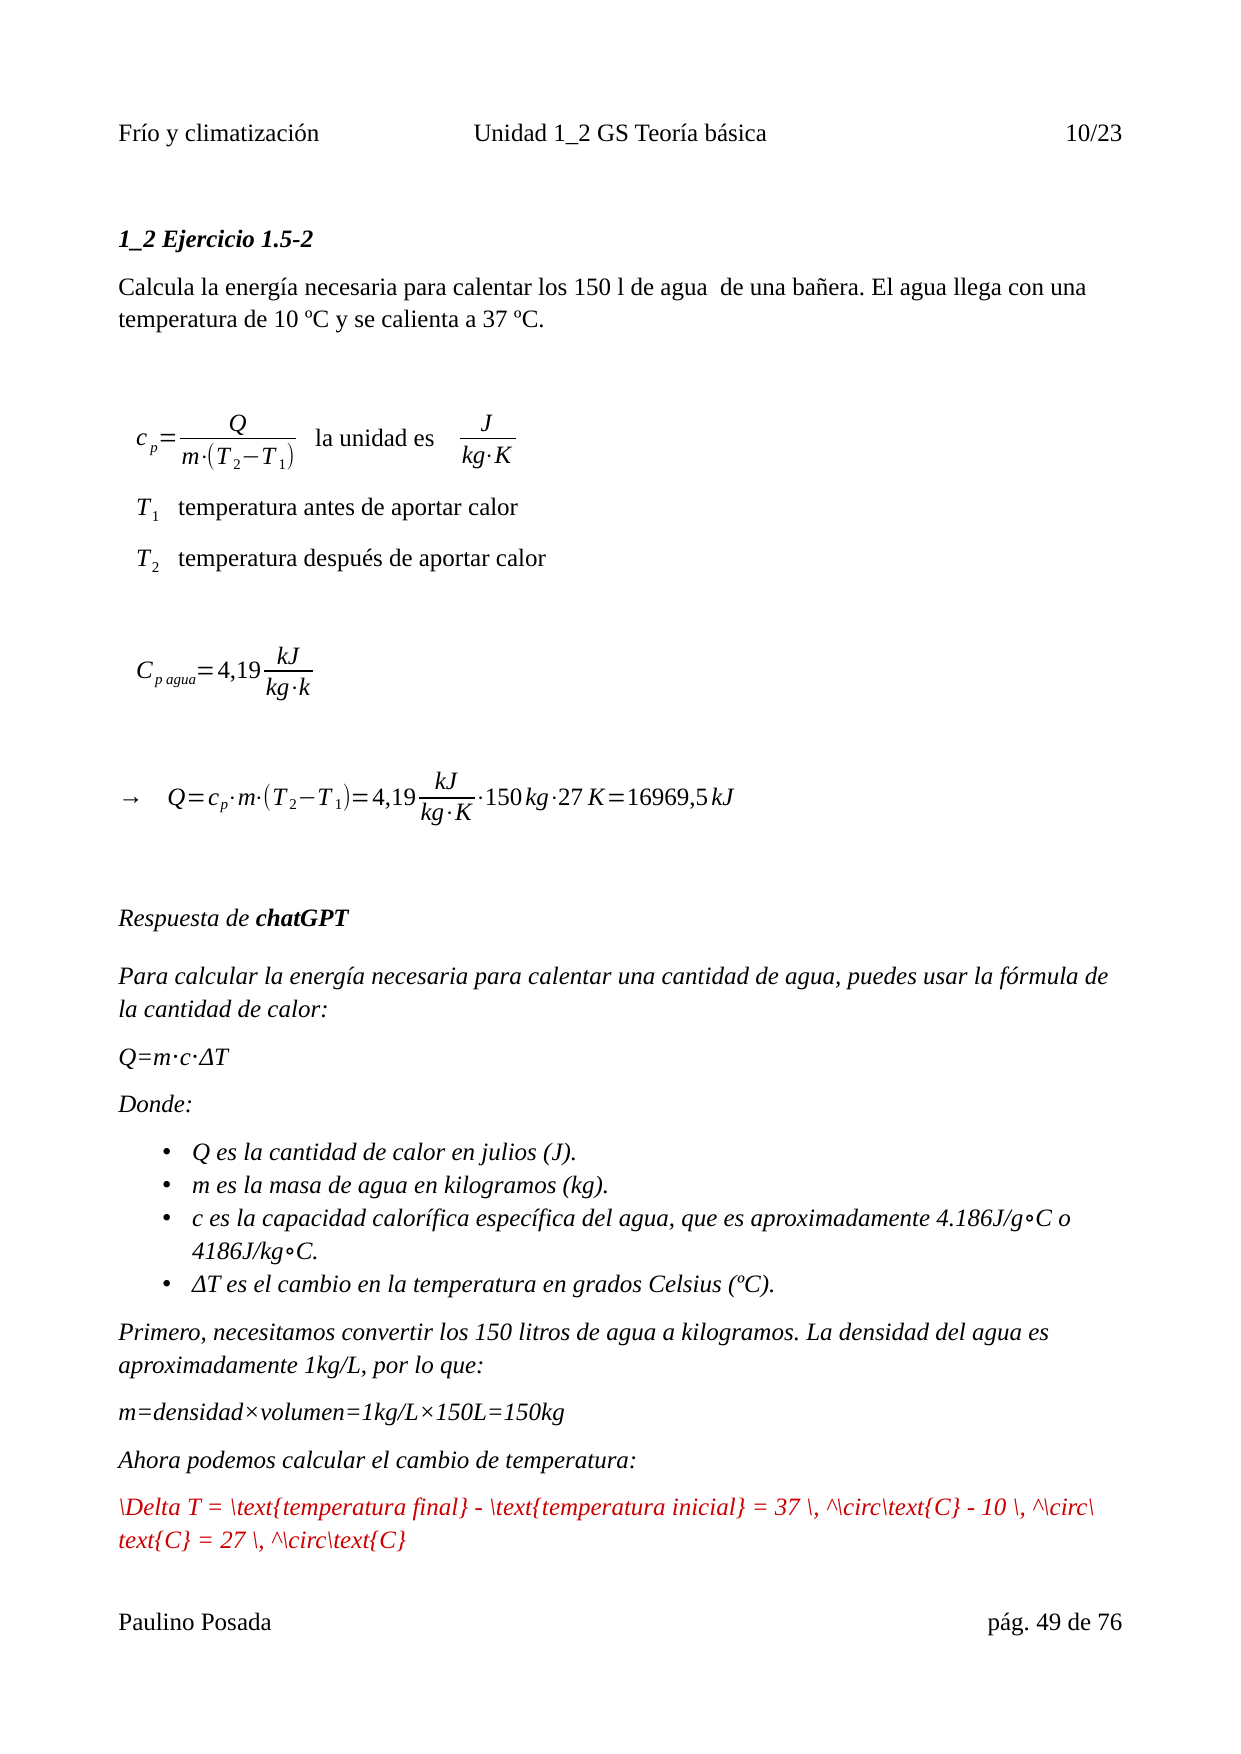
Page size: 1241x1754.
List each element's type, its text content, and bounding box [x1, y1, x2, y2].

text Respuesta de chatGPT [118, 903, 1122, 932]
text Ahora podemos calcular el cambio de temperatura: [118, 1445, 1122, 1474]
text Para calcular la energía necesaria para calentar una cantidad de agua, puedes usar la fórmula de la cantidad de calor: [118, 961, 1122, 1023]
list m es la masa de agua en kilogramos (kg). [162, 1170, 1122, 1199]
text temperatura después de aportar calor [118, 543, 1122, 576]
text la unidad es [118, 410, 1122, 473]
list ΔT es el cambio en la temperatura en grados Celsius (ºC). [162, 1269, 1122, 1298]
text m=densidad×volumen=1kg/L×150L=150kg [118, 1397, 1122, 1426]
list c es la capacidad calorífica específica del agua, que es aproximadamente 4.186J/g∘C o 4186J/kg∘C. [162, 1203, 1122, 1265]
text temperatura antes de aportar calor [118, 492, 1122, 524]
text \Delta T = \text{temperatura final} - \text{temperatura inicial} = 37 \, ^\circ\text{C} - 10 \, ^\circ\text{C} = 27 \, ^\circ\text{C} [118, 1492, 1122, 1554]
text 1_2 Ejercicio 1.5-2 [118, 224, 1122, 253]
list Q es la cantidad de calor en julios (J). [162, 1137, 1122, 1166]
text Calcula la energía necesaria para calentar los 150 l de agua de una bañera. El agua llega con una temperatura de 10 ºC y se calienta a 37 ºC. [118, 272, 1122, 333]
text Q=m⋅c⋅ΔT [118, 1042, 1122, 1071]
text Primero, necesitamos convertir los 150 litros de agua a kilogramos. La densidad del agua es aproximadamente 1kg/L, por lo que: [118, 1317, 1122, 1378]
text Donde: [118, 1089, 1122, 1118]
text → [118, 768, 1122, 827]
